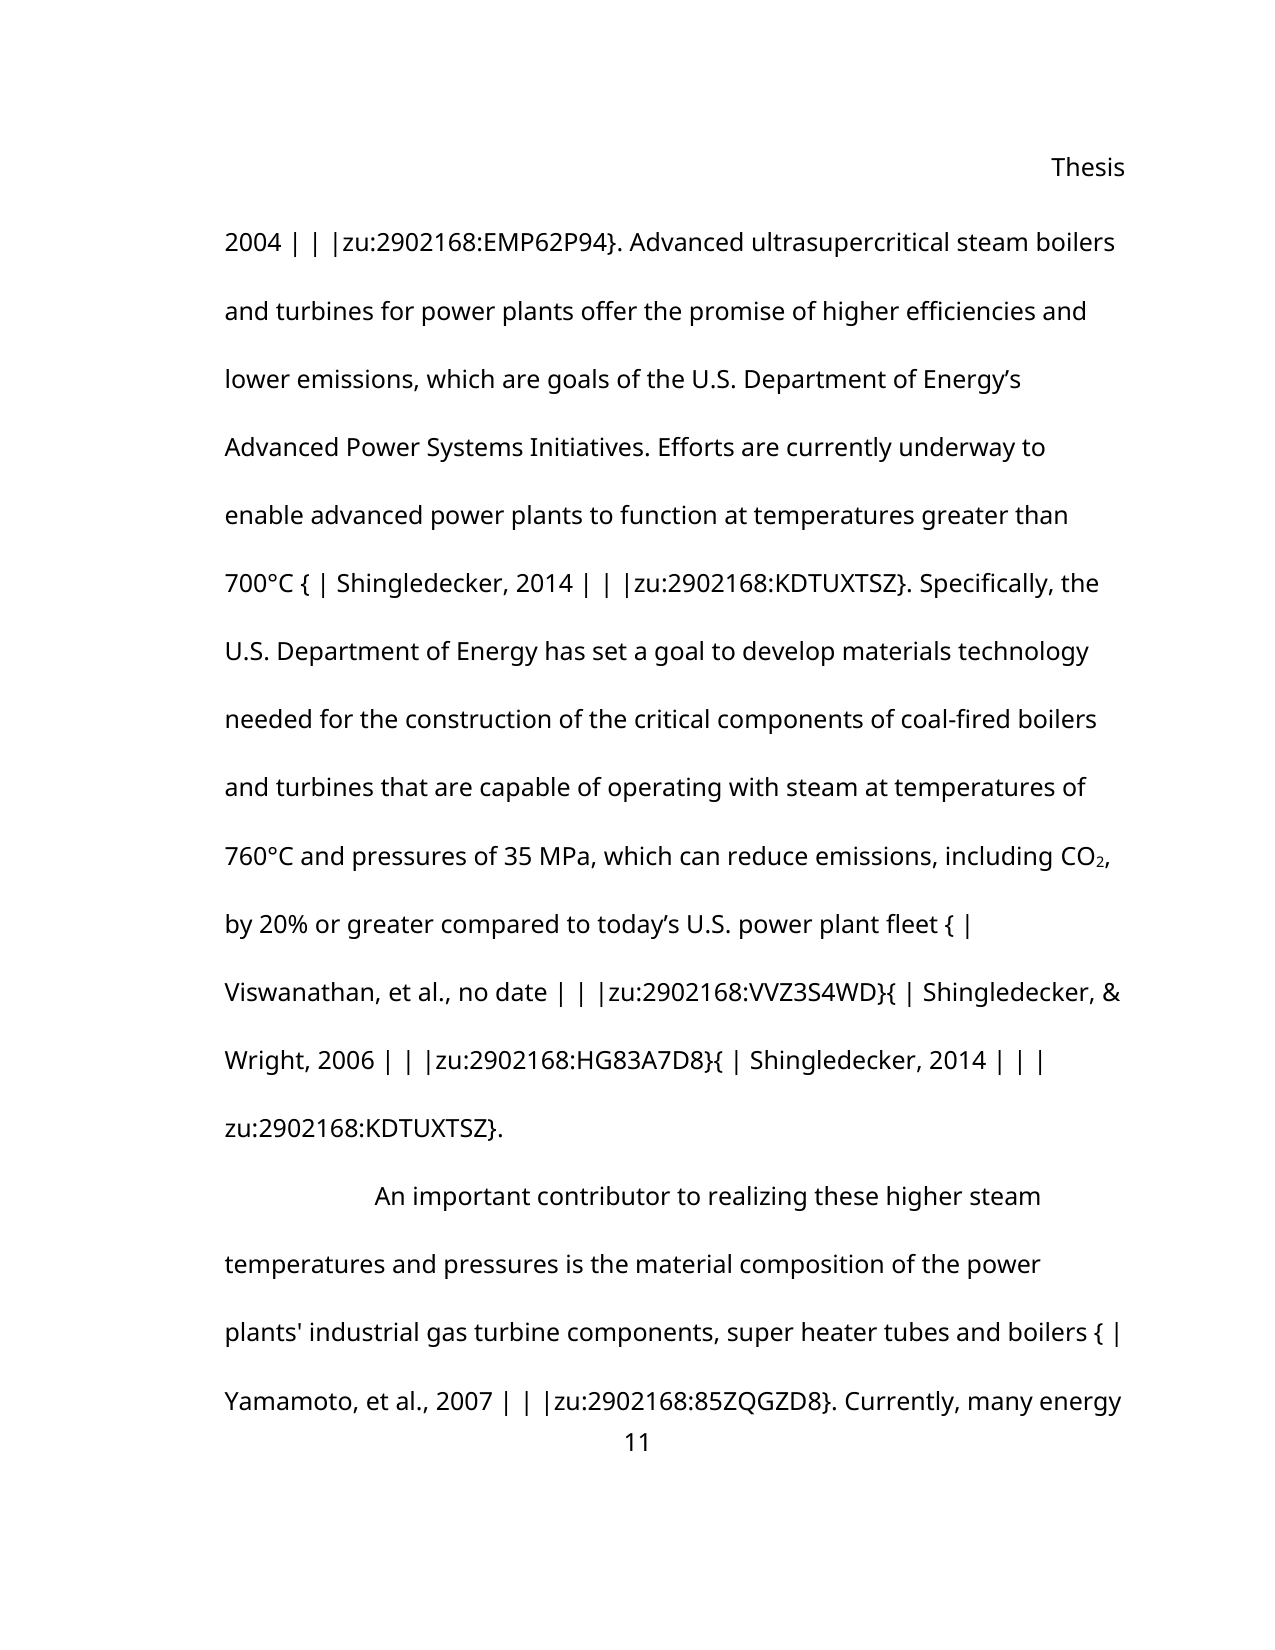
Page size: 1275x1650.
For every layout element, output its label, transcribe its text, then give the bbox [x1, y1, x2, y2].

text 2004 | | |zu:2902168:EMP62P94}. Advanced ultrasupercritical steam boilers and turbines for power plants offer the promise of higher efficiencies and lower emissions, which are goals of the U.S. Department of Energy’s Advanced Power Systems Initiatives. Efforts are currently underway to enable advanced power plants to function at temperatures greater than 700°C { | Shingledecker, 2014 | | |zu:2902168:KDTUXTSZ}. Specifically, the U.S. Department of Energy has set a goal to develop materials technology needed for the construction of the critical components of coal-fired boilers and turbines that are capable of operating with steam at temperatures of 760°C and pressures of 35 MPa, which can reduce emissions, including CO2, by 20% or greater compared to today’s U.S. power plant fleet { | Viswanathan, et al., no date | | |zu:2902168:VVZ3S4WD}{ | Shingledecker, & Wright, 2006 | | |zu:2902168:HG83A7D8}{ | Shingledecker, 2014 | | |zu:2902168:KDTUXTSZ}. [224, 225, 1125, 1145]
text An important contributor to realizing these higher steam temperatures and pressures is the material composition of the power plants' industrial gas turbine components, super heater tubes and boilers { | Yamamoto, et al., 2007 | | |zu:2902168:85ZQGZD8}. Currently, many energy [224, 1179, 1125, 1417]
